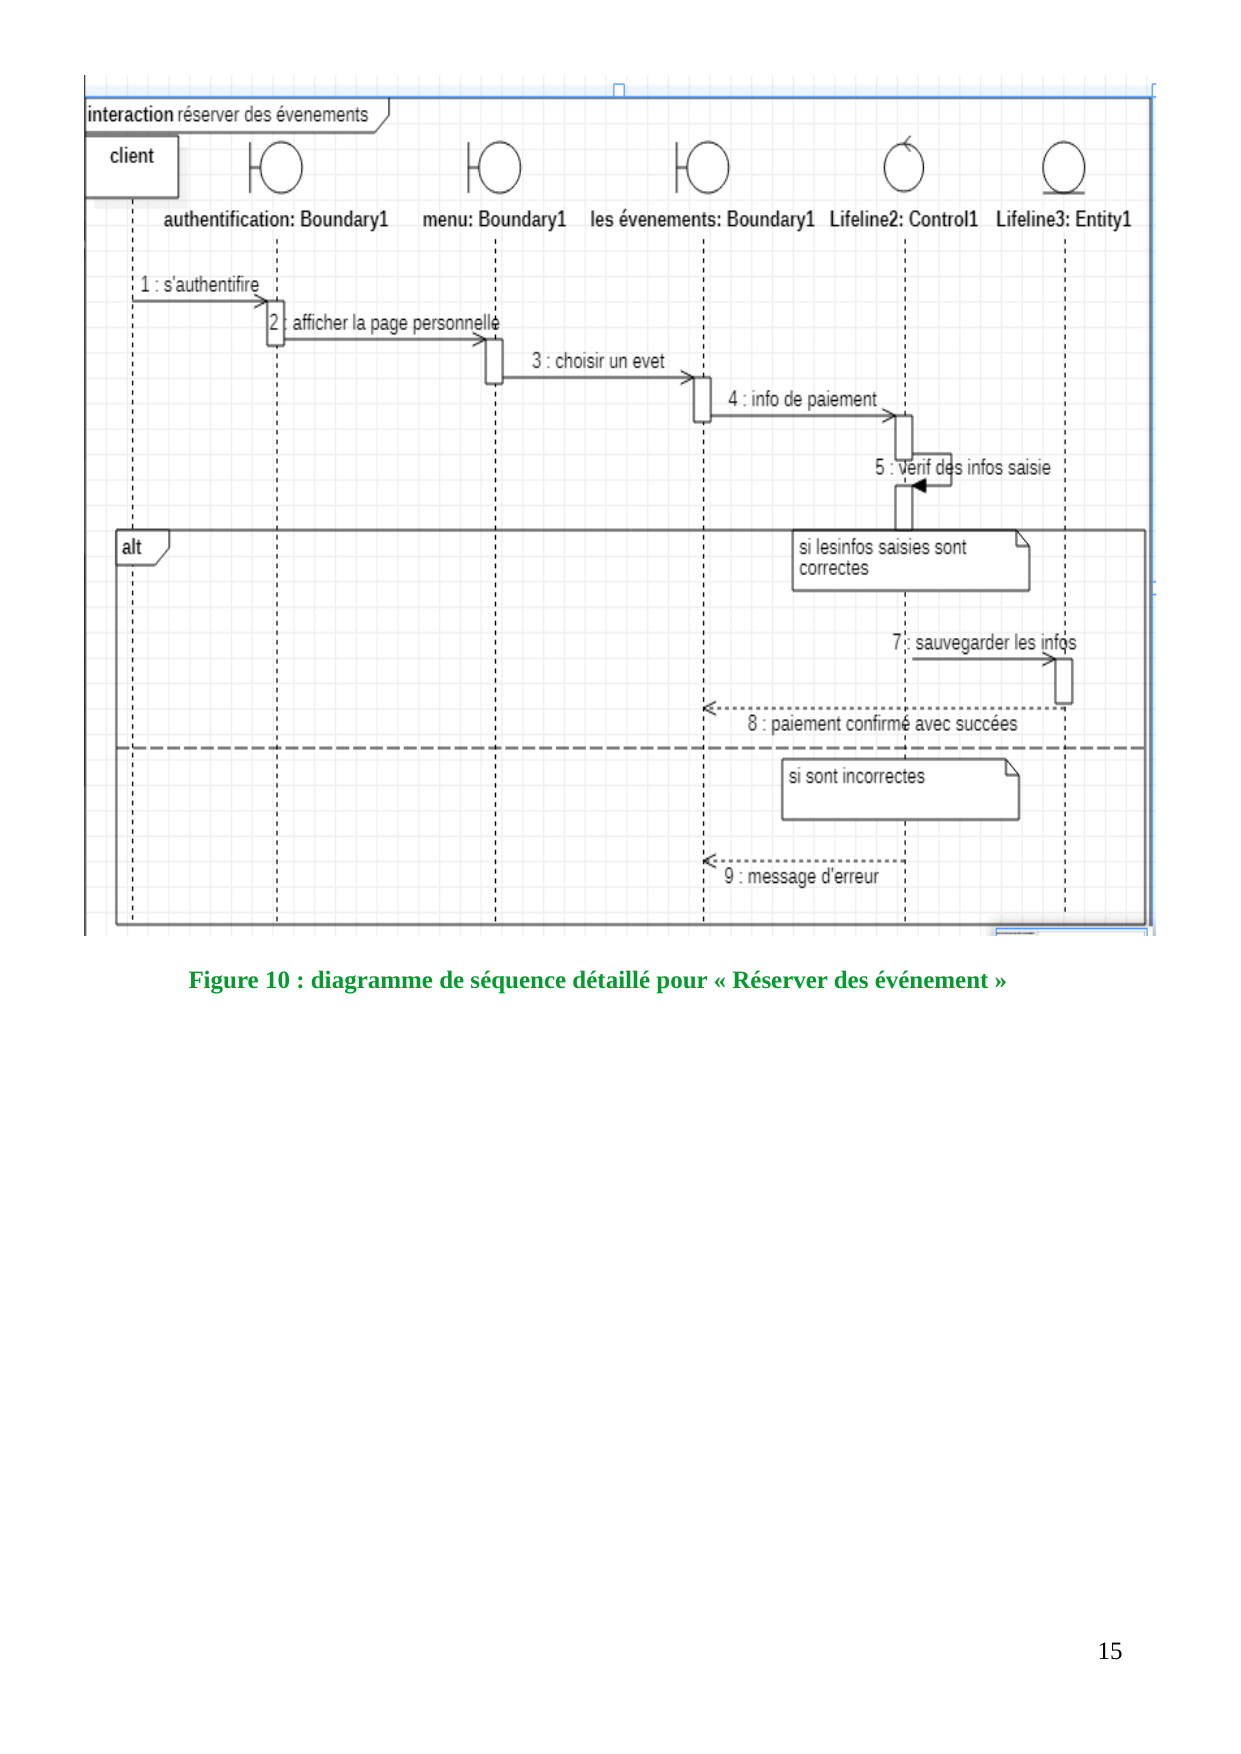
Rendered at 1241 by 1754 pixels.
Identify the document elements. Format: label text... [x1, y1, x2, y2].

text Figure 10 : diagramme de séquence détaillé pour « Réserver des événement » [118, 965, 1078, 993]
picture [84, 75, 1157, 936]
